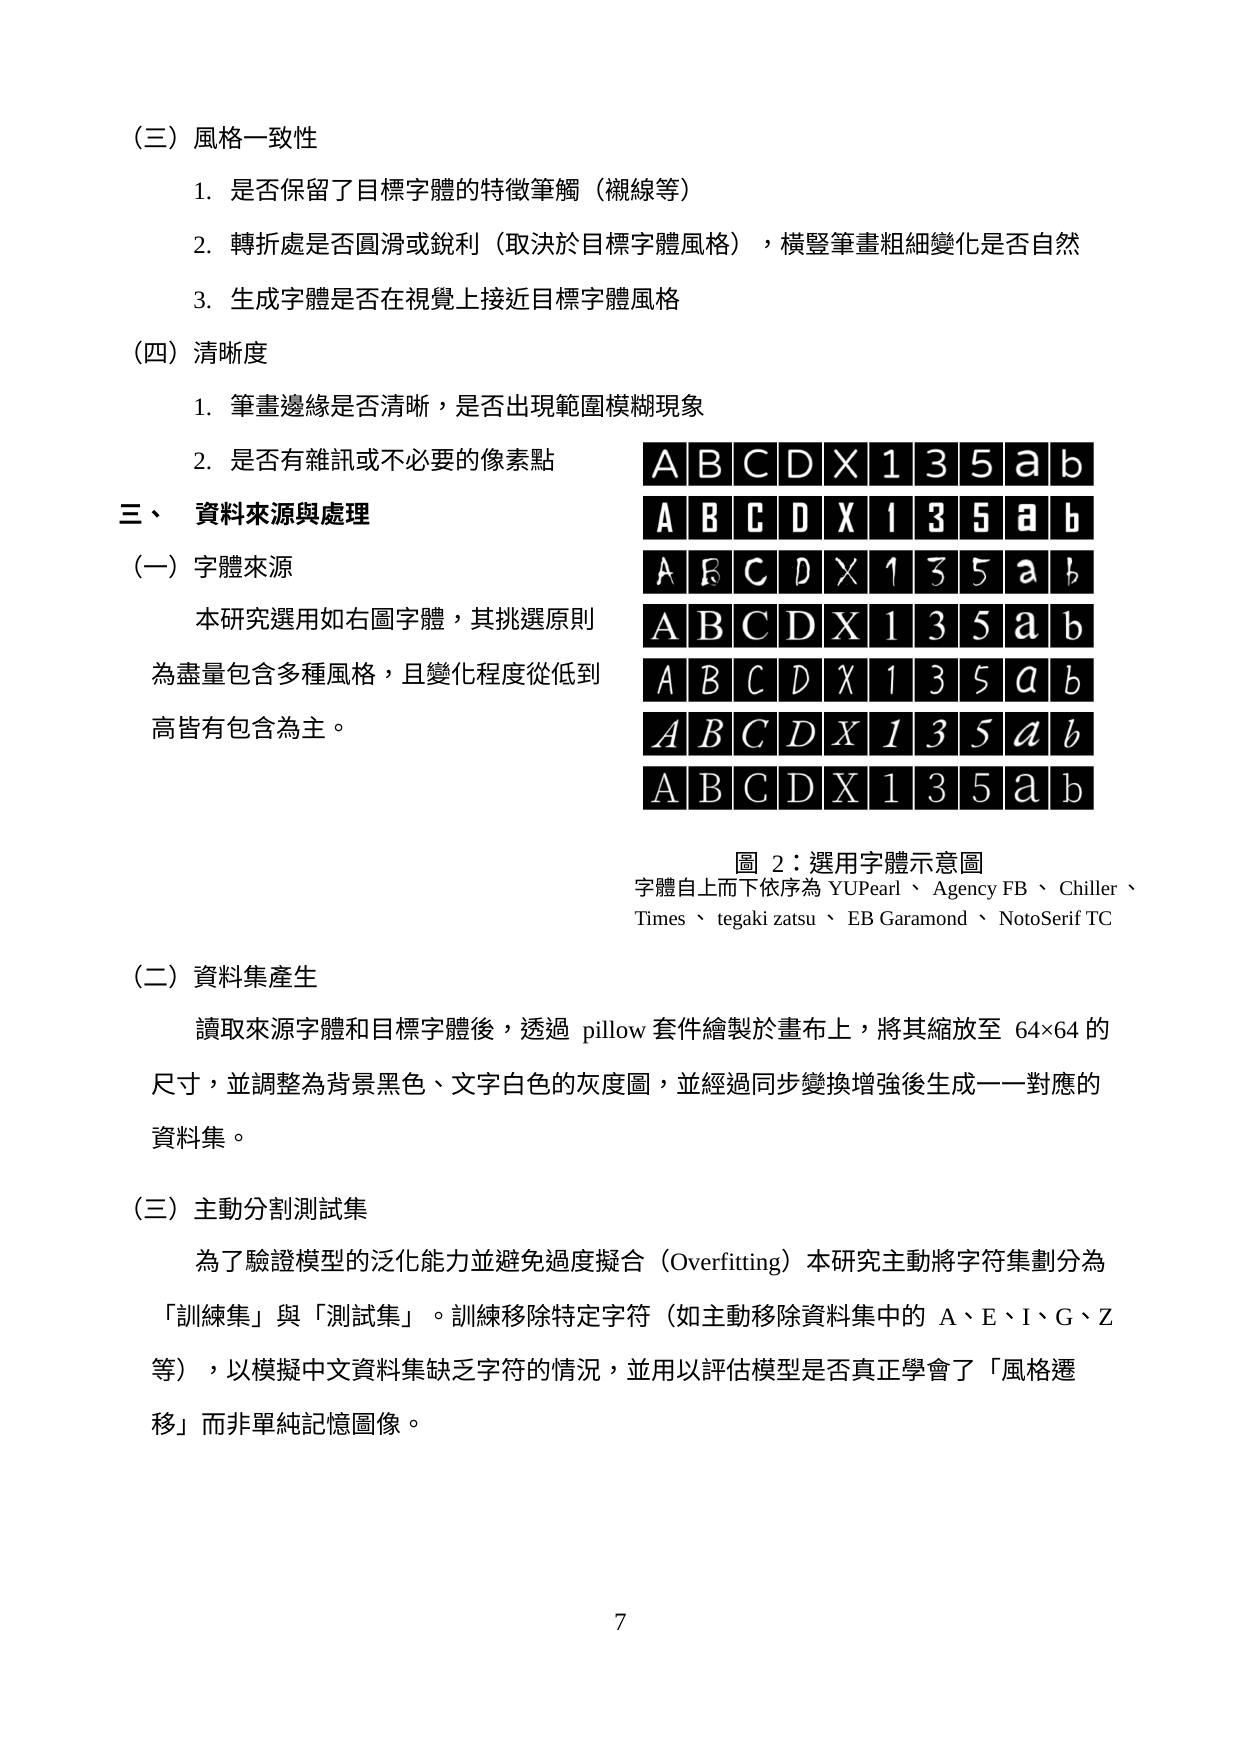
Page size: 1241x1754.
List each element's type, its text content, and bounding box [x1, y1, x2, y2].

list 是否保留了目標字體的特徵筆觸（襯線等） [193, 171, 1122, 207]
list 生成字體是否在視覺上接近目標字體風格 [193, 279, 1122, 316]
list [1094, 440, 1122, 477]
subtitle 字體來源 [118, 547, 603, 584]
subtitle 清晰度 [118, 334, 1122, 370]
text 讀取來源字體和目標字體後，透過 pillow 套件繪製於畫布上，將其縮放至 64×64 的尺寸，並調整為背景黑色、文字白色的灰度圖，並經過同步變換增強後生成一一對應的資料集。 [151, 1010, 1122, 1155]
subtitle [1115, 495, 1122, 531]
text 為了驗證模型的泛化能力並避免過度擬合（Overfitting）本研究主動將字符集劃分為「訓練集」與「測試集」。訓練移除特定字符（如主動移除資料集中的 A、E、I、G、Z 等），以模擬中文資料集缺乏字符的情況，並用以評估模型是否真正學會了「風格遷移」而非單純記憶圖像。 [151, 1242, 1122, 1441]
subtitle [1115, 547, 1122, 584]
list 是否有雜訊或不必要的像素點 [193, 440, 638, 477]
subtitle 資料集產生 [118, 957, 1122, 994]
text [1115, 600, 1122, 745]
text 本研究選用如右圖字體，其挑選原則為盡量包含多種風格，且變化程度從低到高皆有包含為主。 [151, 600, 603, 745]
list 轉折處是否圓滑或銳利（取決於目標字體風格），橫豎筆畫粗細變化是否自然 [193, 225, 1122, 261]
subtitle 主動分割測試集 [118, 1189, 1122, 1226]
subtitle 風格一致性 [118, 118, 1122, 154]
subtitle 資料來源與處理 [118, 495, 603, 531]
list 筆畫邊緣是否清晰，是否出現範圍模糊現象 [193, 386, 1122, 422]
list 圖 2：選用字體示意圖 [603, 453, 1115, 880]
picture [638, 439, 1094, 813]
